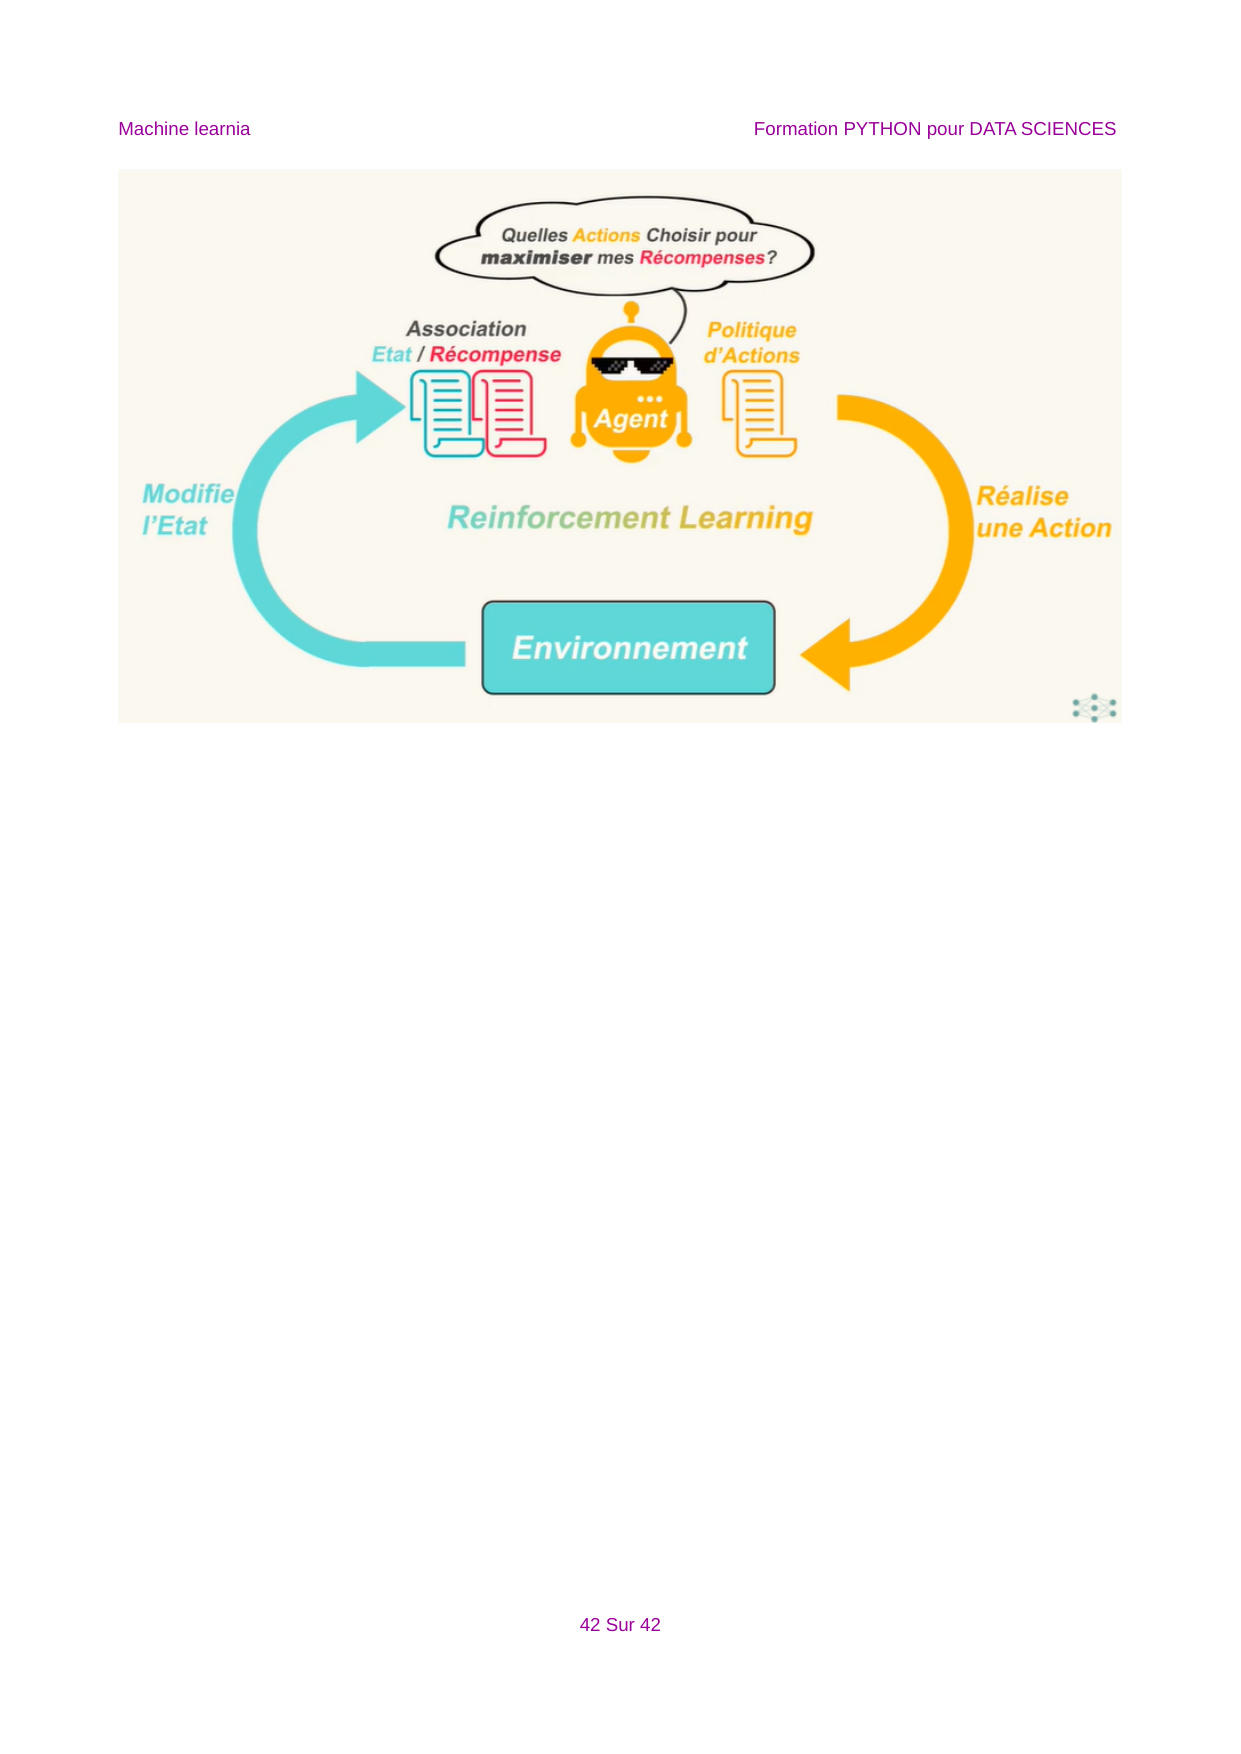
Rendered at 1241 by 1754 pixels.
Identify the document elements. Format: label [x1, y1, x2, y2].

picture [118, 169, 1122, 723]
